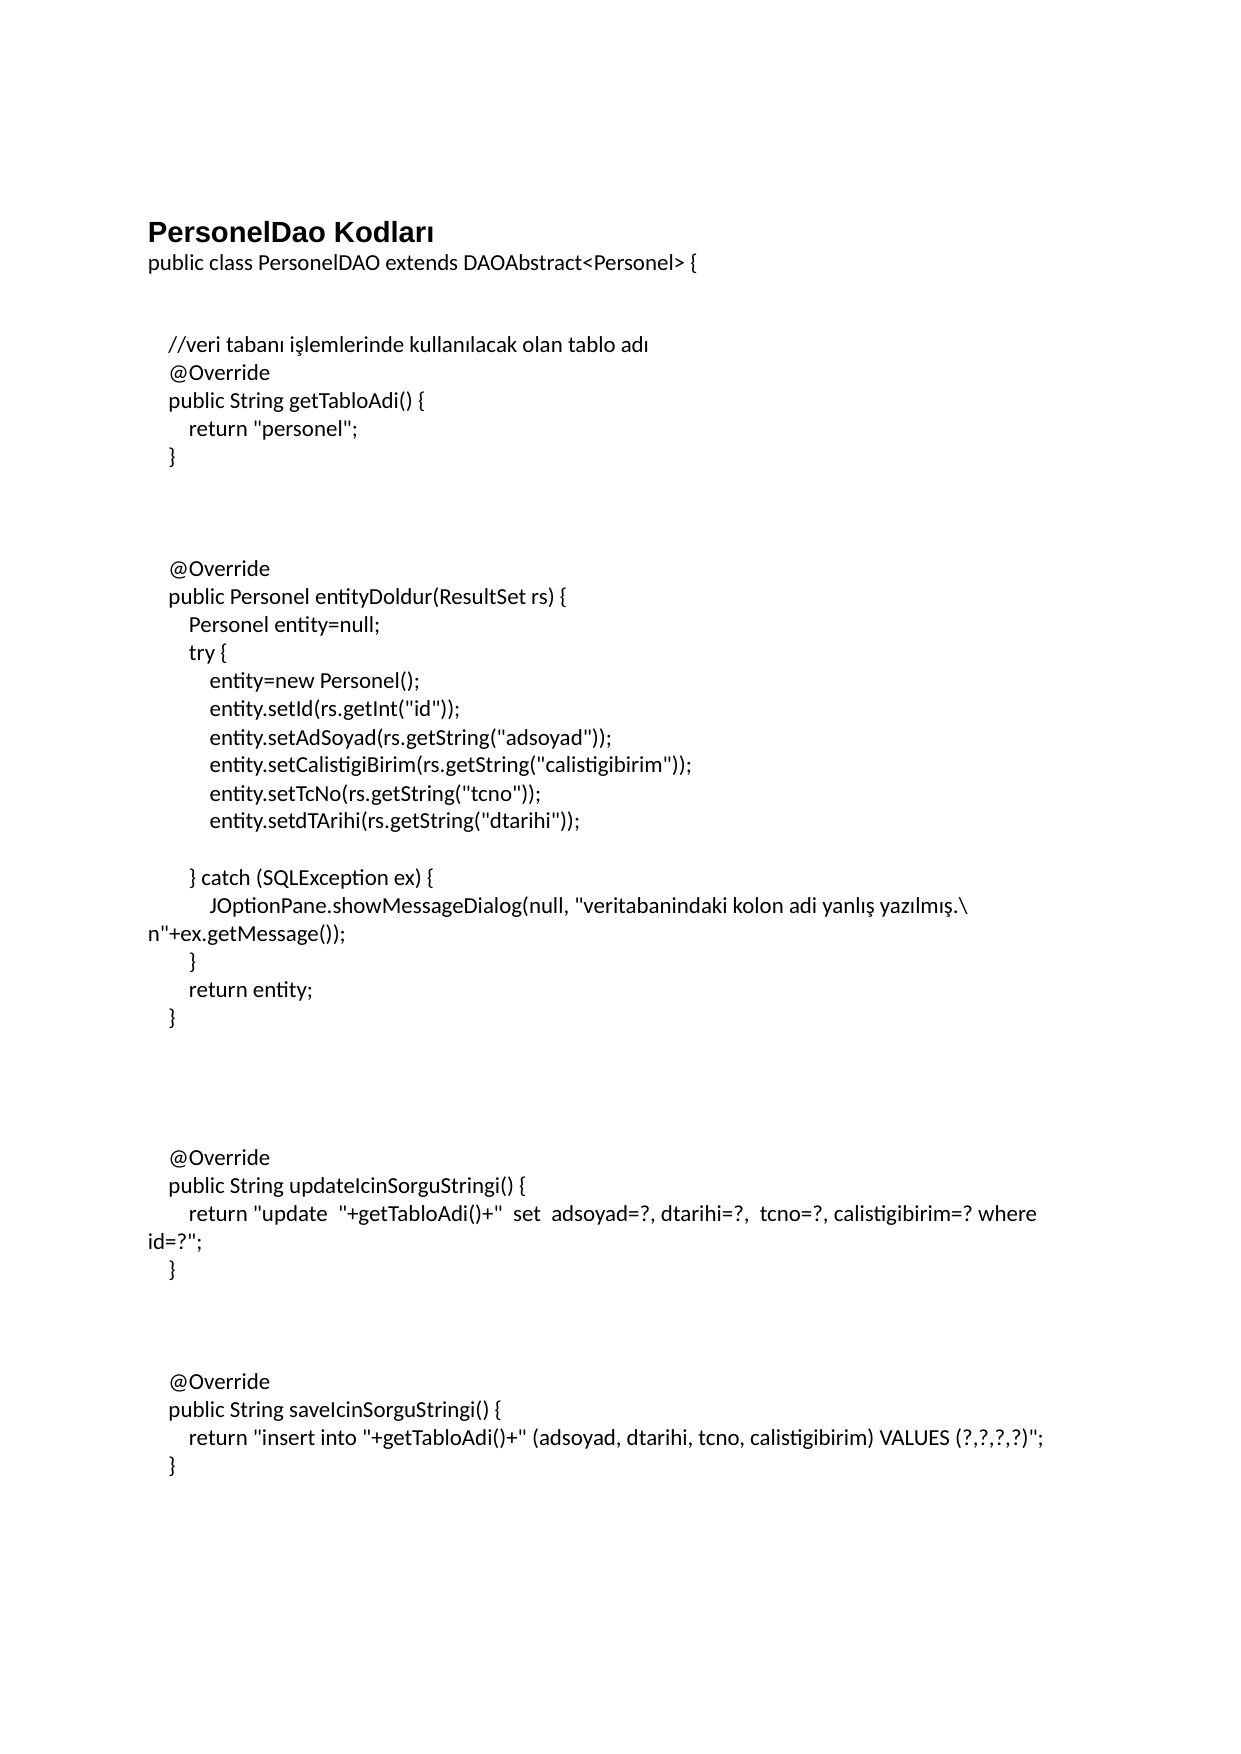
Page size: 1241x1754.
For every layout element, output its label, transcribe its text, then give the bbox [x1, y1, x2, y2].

text public class PersonelDAO extends DAOAbstract<Personel> { [148, 248, 1093, 276]
text entity.setTcNo(rs.getString("tcno")); [148, 779, 1093, 807]
text public String getTabloAdi() { [148, 386, 1093, 414]
text public Personel entityDoldur(ResultSet rs) { [148, 582, 1093, 611]
text } [148, 947, 1093, 975]
text return "personel"; [148, 414, 1093, 442]
text } [148, 442, 1093, 470]
text Personel entity=null; [148, 611, 1093, 638]
text @Override [148, 1367, 1093, 1395]
text } catch (SQLException ex) { [148, 863, 1093, 891]
text try { [148, 638, 1093, 667]
text @Override [148, 1143, 1093, 1171]
text entity.setId(rs.getInt("id")); [148, 694, 1093, 723]
text public String saveIcinSorguStringi() { [148, 1395, 1093, 1423]
text //veri tabanı işlemlerinde kullanılacak olan tablo adı [148, 330, 1093, 358]
text @Override [148, 358, 1093, 386]
subtitle PersonelDao Kodları [148, 215, 1093, 248]
text entity=new Personel(); [148, 667, 1093, 694]
text @Override [148, 554, 1093, 582]
text return "insert into "+getTabloAdi()+" (adsoyad, dtarihi, tcno, calistigibirim) VALUES (?,?,?,?)"; [148, 1423, 1093, 1451]
text } [148, 1255, 1093, 1283]
text JOptionPane.showMessageDialog(null, "veritabanindaki kolon adi yanlış yazılmış.\n"+ex.getMessage()); [148, 891, 1093, 947]
text entity.setAdSoyad(rs.getString("adsoyad")); [148, 723, 1093, 751]
text return "update "+getTabloAdi()+" set adsoyad=?, dtarihi=?, tcno=?, calistigibirim=? where id=?"; [148, 1199, 1093, 1255]
text } [148, 1451, 1093, 1479]
text } [148, 1003, 1093, 1031]
text public String updateIcinSorguStringi() { [148, 1171, 1093, 1199]
text entity.setdTArihi(rs.getString("dtarihi")); [148, 807, 1093, 835]
text entity.setCalistigiBirim(rs.getString("calistigibirim")); [148, 751, 1093, 779]
text return entity; [148, 975, 1093, 1003]
